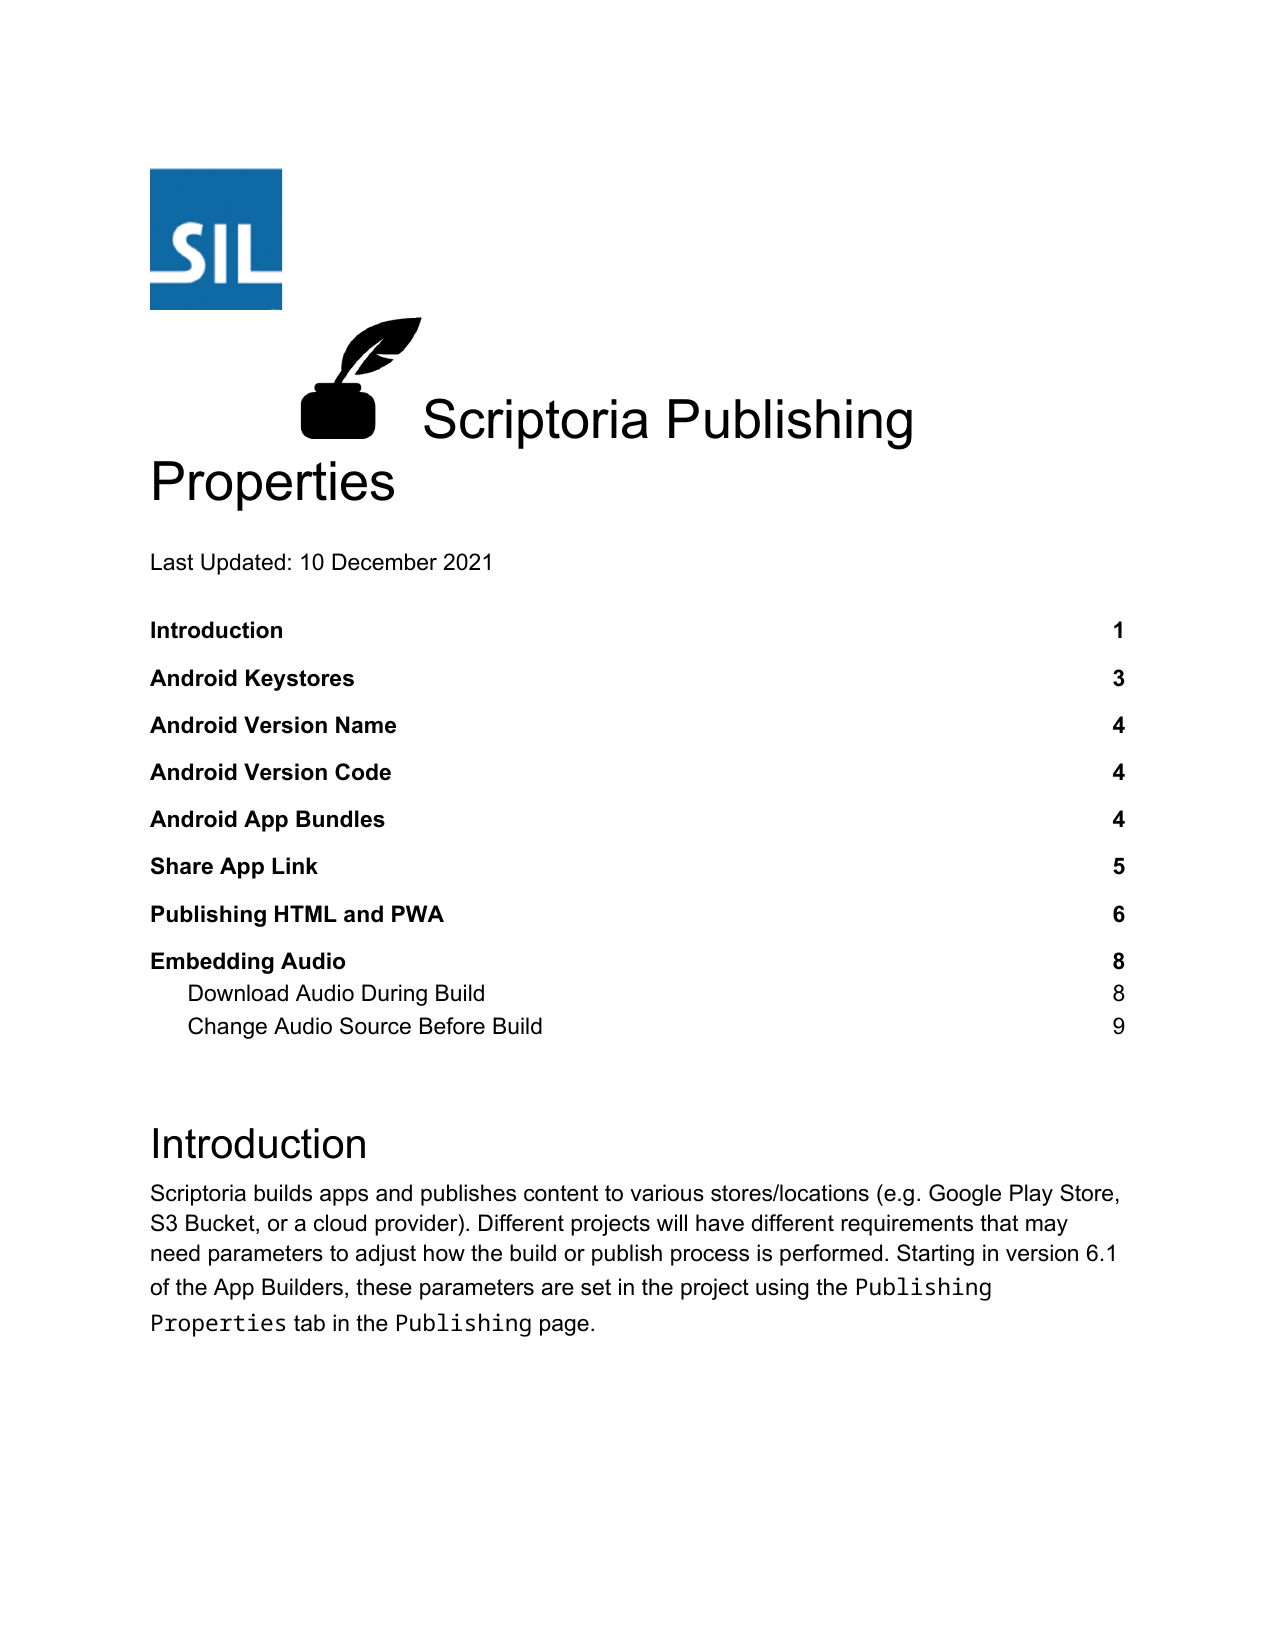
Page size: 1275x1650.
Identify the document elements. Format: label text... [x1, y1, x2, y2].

text Publishing HTML and PWA 6 [150, 901, 1125, 927]
text Last Updated: 10 December 2021 [150, 549, 1125, 575]
text Android Version Name 4 [150, 712, 1125, 738]
picture [150, 168, 283, 310]
text Scriptoria builds apps and publishes content to various stores/locations (e.g. Google Play Store, S3 Bucket, or a cloud provider). Different projects will have different requirements that may need parameters to adjust how the build or publish process is performed. Starting in version 6.1 of the App Builders, these parameters are set in the project using the Publishing Properties tab in the Publishing page. [150, 1180, 1125, 1338]
text Change Audio Source Before Build 9 [187, 1013, 1125, 1039]
text Share App Link 5 [150, 853, 1125, 880]
text Embedding Audio 8 [150, 948, 1125, 974]
text Download Audio During Build 8 [187, 980, 1125, 1007]
text Introduction 1 [150, 617, 1125, 644]
picture [300, 317, 422, 439]
subtitle Introduction [150, 1119, 1125, 1167]
title Scriptoria Publishing Properties [150, 317, 1125, 512]
text Android Keystores 3 [150, 664, 1125, 691]
text Android Version Code 4 [150, 759, 1125, 785]
text Android App Bundles 4 [150, 806, 1125, 832]
